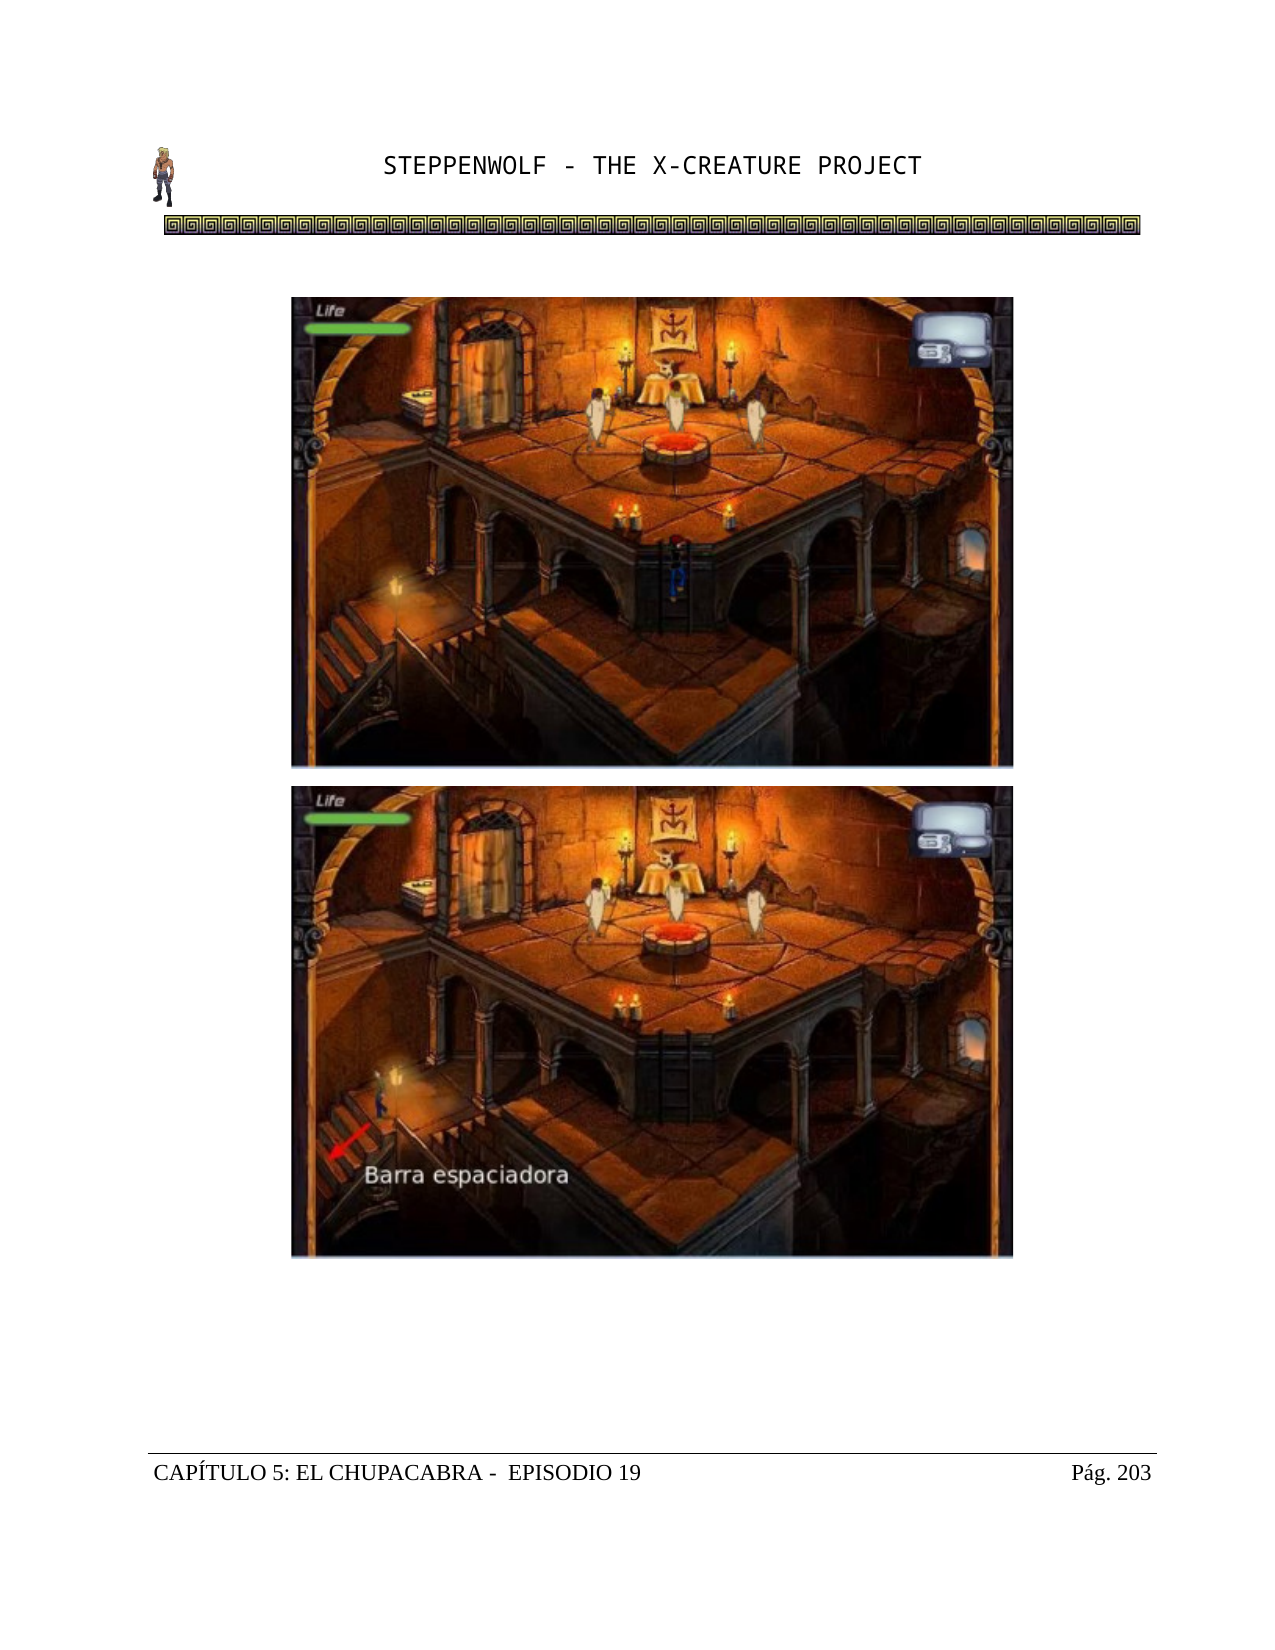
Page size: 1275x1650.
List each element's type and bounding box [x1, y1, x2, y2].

picture [164, 215, 1141, 235]
picture [291, 297, 1014, 769]
picture [291, 786, 1014, 1259]
picture [147, 147, 181, 207]
